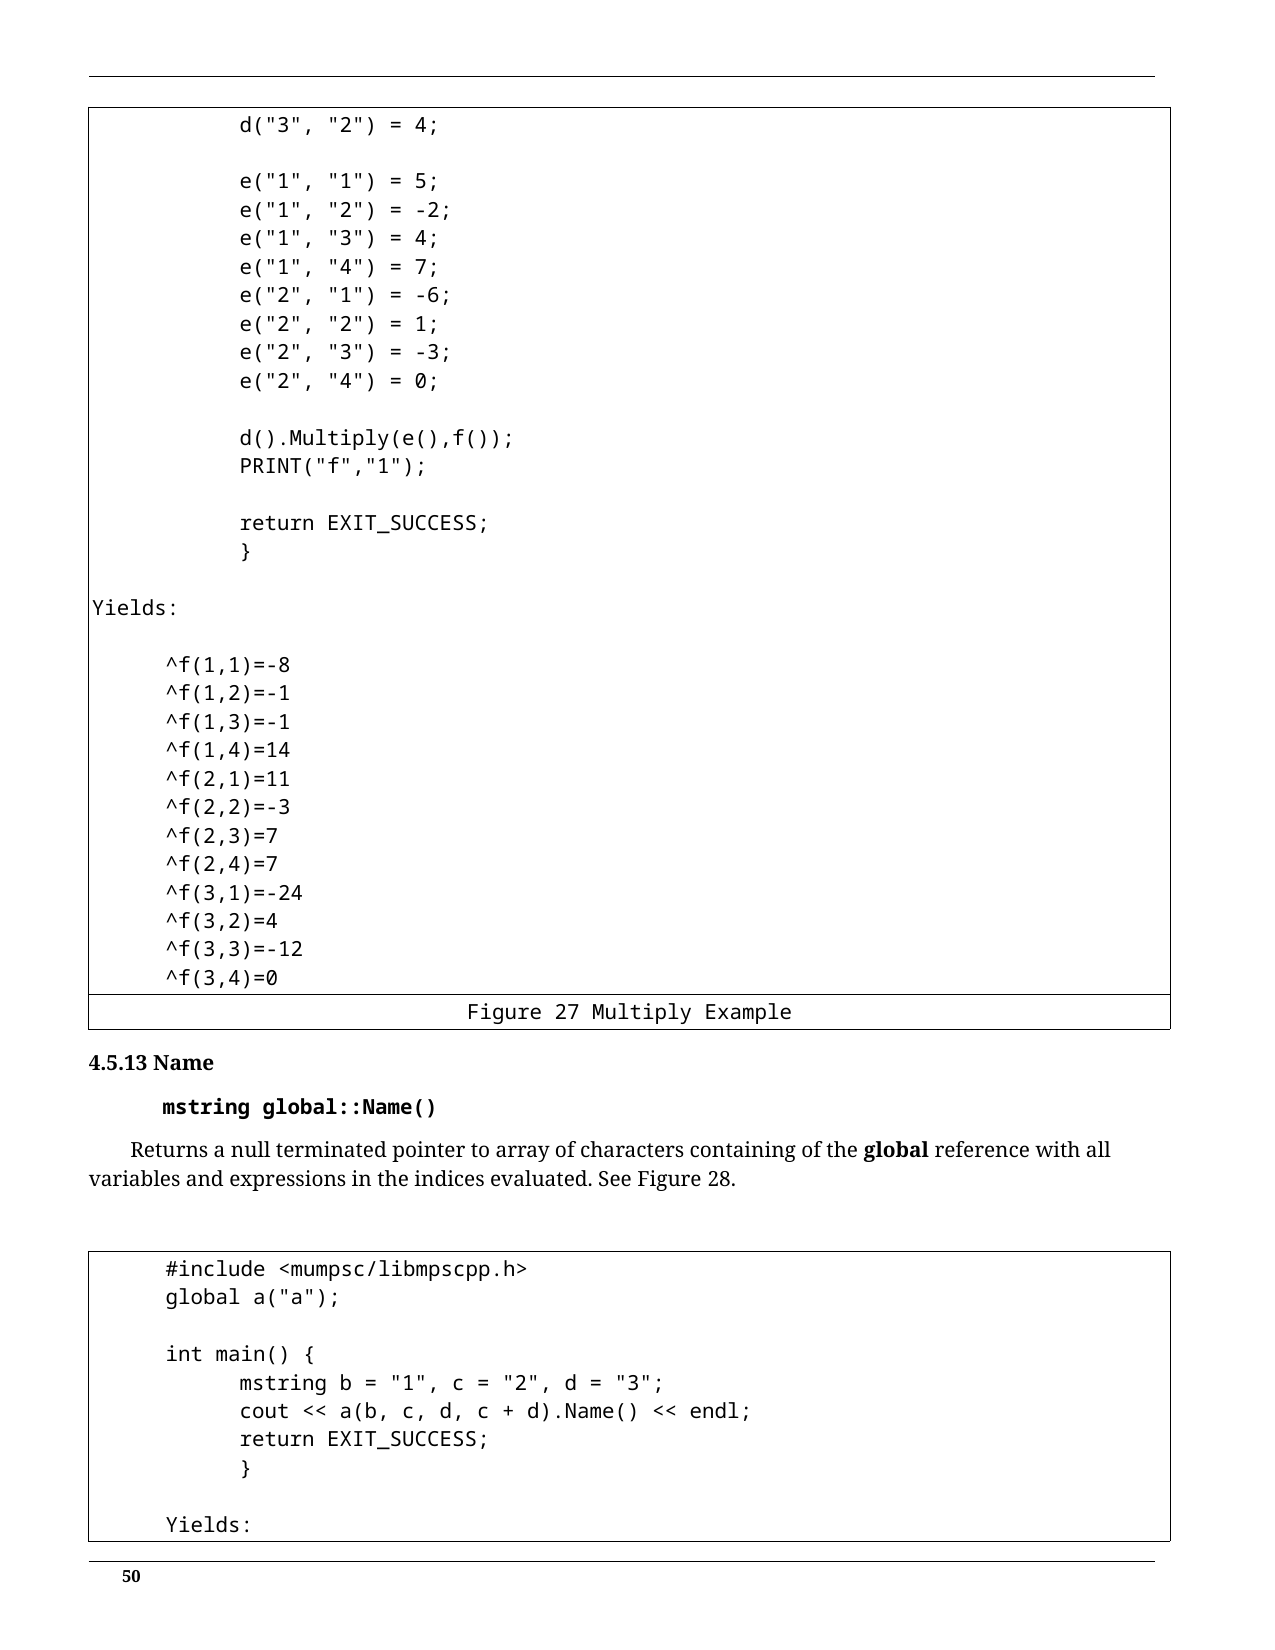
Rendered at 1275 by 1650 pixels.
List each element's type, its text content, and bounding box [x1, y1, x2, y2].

table_cell Figure 27 Multiply Example [89, 995, 1170, 1029]
subtitle Name [88, 1048, 1170, 1077]
table_header d("3", "2") = 4; e("1", "1") = 5; e("1", "2") = -2; e("1", "3") = 4; e("1", "4") = 7; e("2", "1") = -6; e("2", "2") = 1; e("2", "3") = -3; e("2", "4") = 0; d().Multiply(e(),f()); PRINT("f","1"); return EXIT_SUCCESS; } Yields: ^f(1,1)=-8 ^f(1,2)=-1 ^f(1,3)=-1 ^f(1,4)=14 ^f(2,1)=11 ^f(2,2)=-3 ^f(2,3)=7 ^f(2,4)=7 ^f(3,1)=-24 ^f(3,2)=4 ^f(3,3)=-12 ^f(3,4)=0 [89, 108, 1170, 994]
text Returns a null terminated pointer to array of characters containing of the global reference with all variables and expressions in the indices evaluated. See Figure 28. [88, 1135, 1170, 1192]
text mstring global::Name() [88, 1092, 1170, 1120]
table_header #include <mumpsc/libmpscpp.h> global a("a"); int main() { mstring b = "1", c = "2", d = "3"; cout << a(b, c, d, c + d).Name() << endl; return EXIT_SUCCESS; } Yields: [89, 1252, 1170, 1541]
